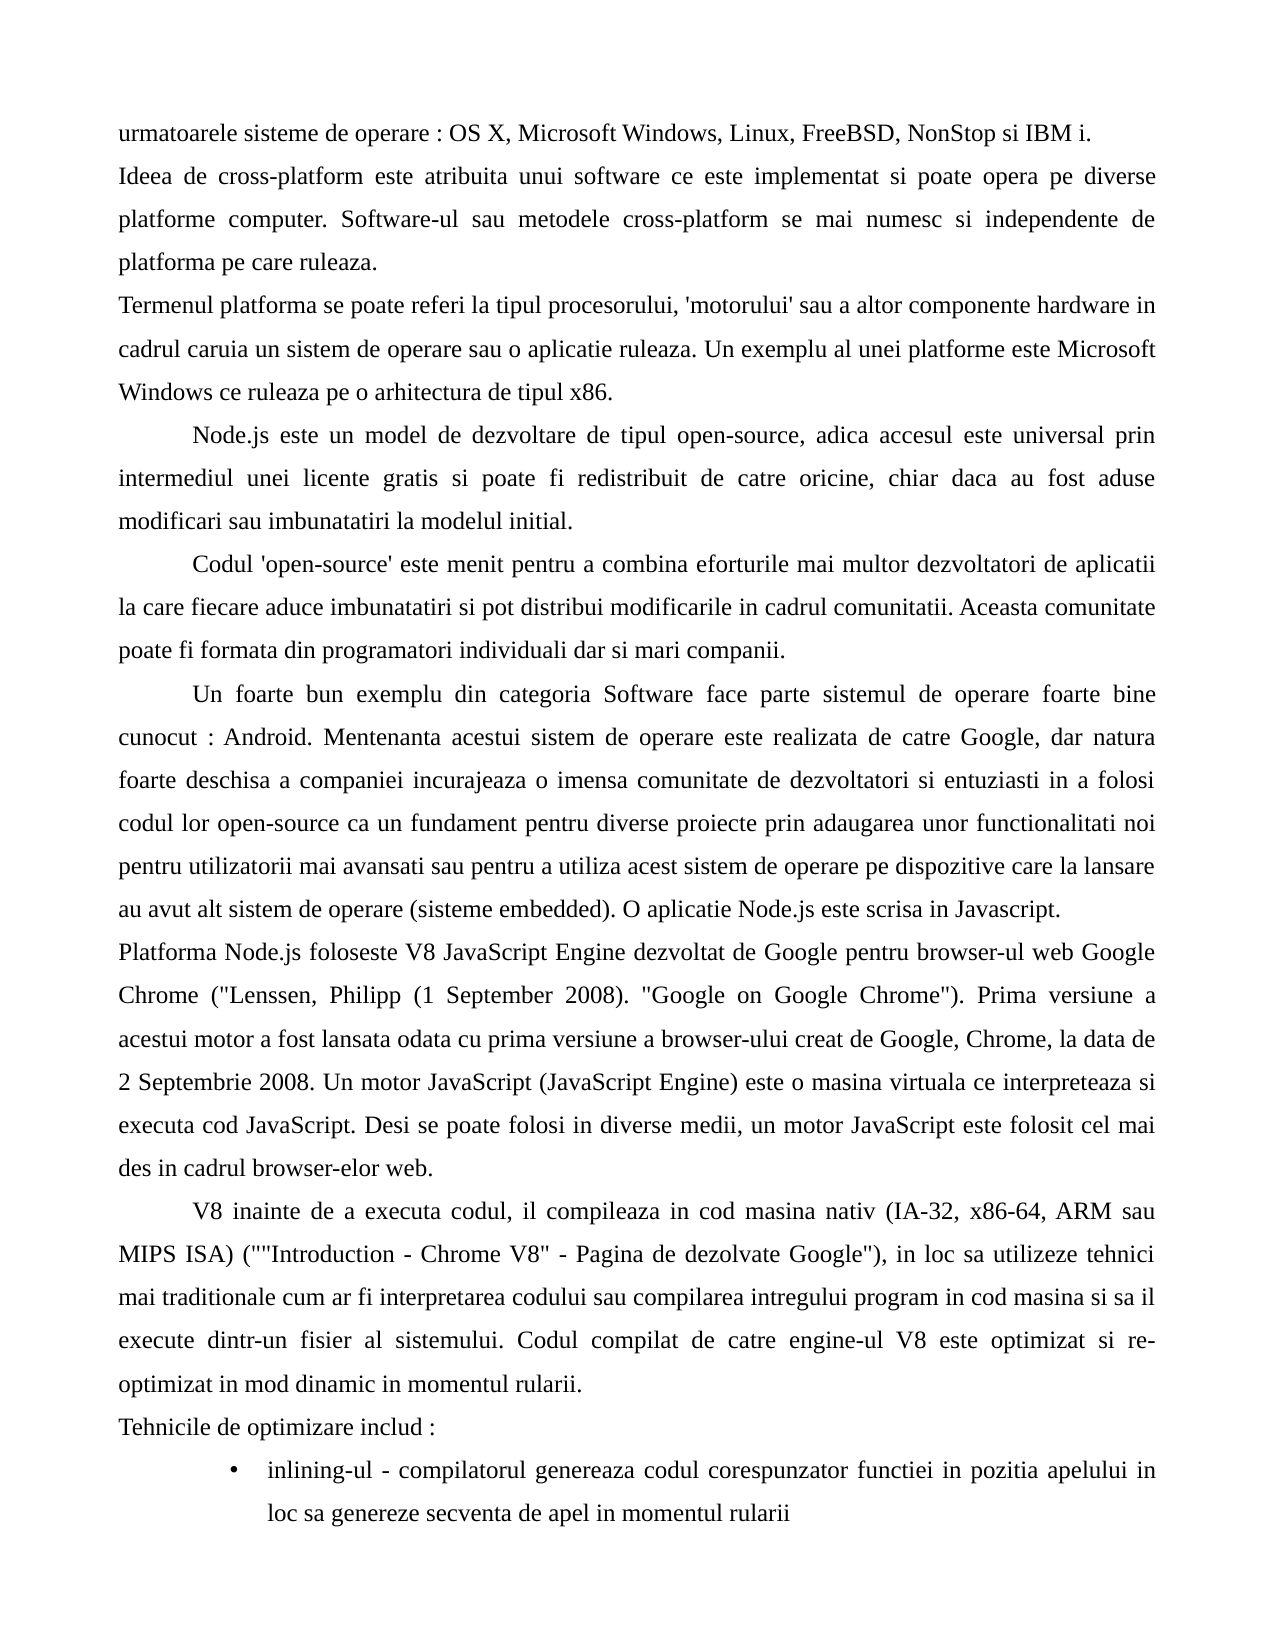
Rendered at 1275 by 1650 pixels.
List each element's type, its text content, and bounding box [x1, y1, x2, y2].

text Codul 'open-source' este menit pentru a combina eforturile mai multor dezvoltatori de aplicatii la care fiecare aduce imbunatatiri si pot distribui modificarile in cadrul comunitatii. Aceasta comunitate poate fi formata din programatori individuali dar si mari companii. [118, 549, 1157, 664]
text Platforma Node.js foloseste V8 JavaScript Engine dezvoltat de Google pentru browser-ul web Google Chrome ("Lenssen, Philipp (1 September 2008). "Google on Google Chrome"). Prima versiune a acestui motor a fost lansata odata cu prima versiune a browser-ului creat de Google, Chrome, la data de 2 Septembrie 2008. Un motor JavaScript (JavaScript Engine) este o masina virtuala ce interpreteaza si executa cod JavaScript. Desi se poate folosi in diverse medii, un motor JavaScript este folosit cel mai des in cadrul browser-elor web. [118, 937, 1157, 1182]
list inlining-ul - compilatorul genereaza codul corespunzator functiei in pozitia apelului in loc sa genereze secventa de apel in momentul rularii [229, 1455, 1157, 1527]
text Un foarte bun exemplu din categoria Software face parte sistemul de operare foarte bine cunocut : Android. Mentenanta acestui sistem de operare este realizata de catre Google, dar natura foarte deschisa a companiei incurajeaza o imensa comunitate de dezvoltatori si entuziasti in a folosi codul lor open-source ca un fundament pentru diverse proiecte prin adaugarea unor functionalitati noi pentru utilizatorii mai avansati sau pentru a utiliza acest sistem de operare pe dispozitive care la lansare au avut alt sistem de operare (sisteme embedded). O aplicatie Node.js este scrisa in Javascript. [118, 679, 1157, 923]
text Ideea de cross-platform este atribuita unui software ce este implementat si poate opera pe diverse platforme computer. Software-ul sau metodele cross-platform se mai numesc si independente de platforma pe care ruleaza. [118, 161, 1157, 276]
text Termenul platforma se poate referi la tipul procesorului, 'motorului' sau a altor componente hardware in cadrul caruia un sistem de operare sau o aplicatie ruleaza. Un exemplu al unei platforme este Microsoft Windows ce ruleaza pe o arhitectura de tipul x86. [118, 291, 1157, 406]
text urmatoarele sisteme de operare : OS X, Microsoft Windows, Linux, FreeBSD, NonStop si IBM i. [118, 118, 1157, 147]
text Tehnicile de optimizare includ : [118, 1412, 1157, 1441]
text Node.js este un model de dezvoltare de tipul open-source, adica accesul este universal prin intermediul unei licente gratis si poate fi redistribuit de catre oricine, chiar daca au fost aduse modificari sau imbunatatiri la modelul initial. [118, 420, 1157, 535]
text V8 inainte de a executa codul, il compileaza in cod masina nativ (IA-32, x86-64, ARM sau MIPS ISA) (""Introduction - Chrome V8" - Pagina de dezolvate Google"), in loc sa utilizeze tehnici mai traditionale cum ar fi interpretarea codului sau compilarea intregului program in cod masina si sa il execute dintr-un fisier al sistemului. Codul compilat de catre engine-ul V8 este optimizat si re-optimizat in mod dinamic in momentul rularii. [118, 1196, 1157, 1397]
